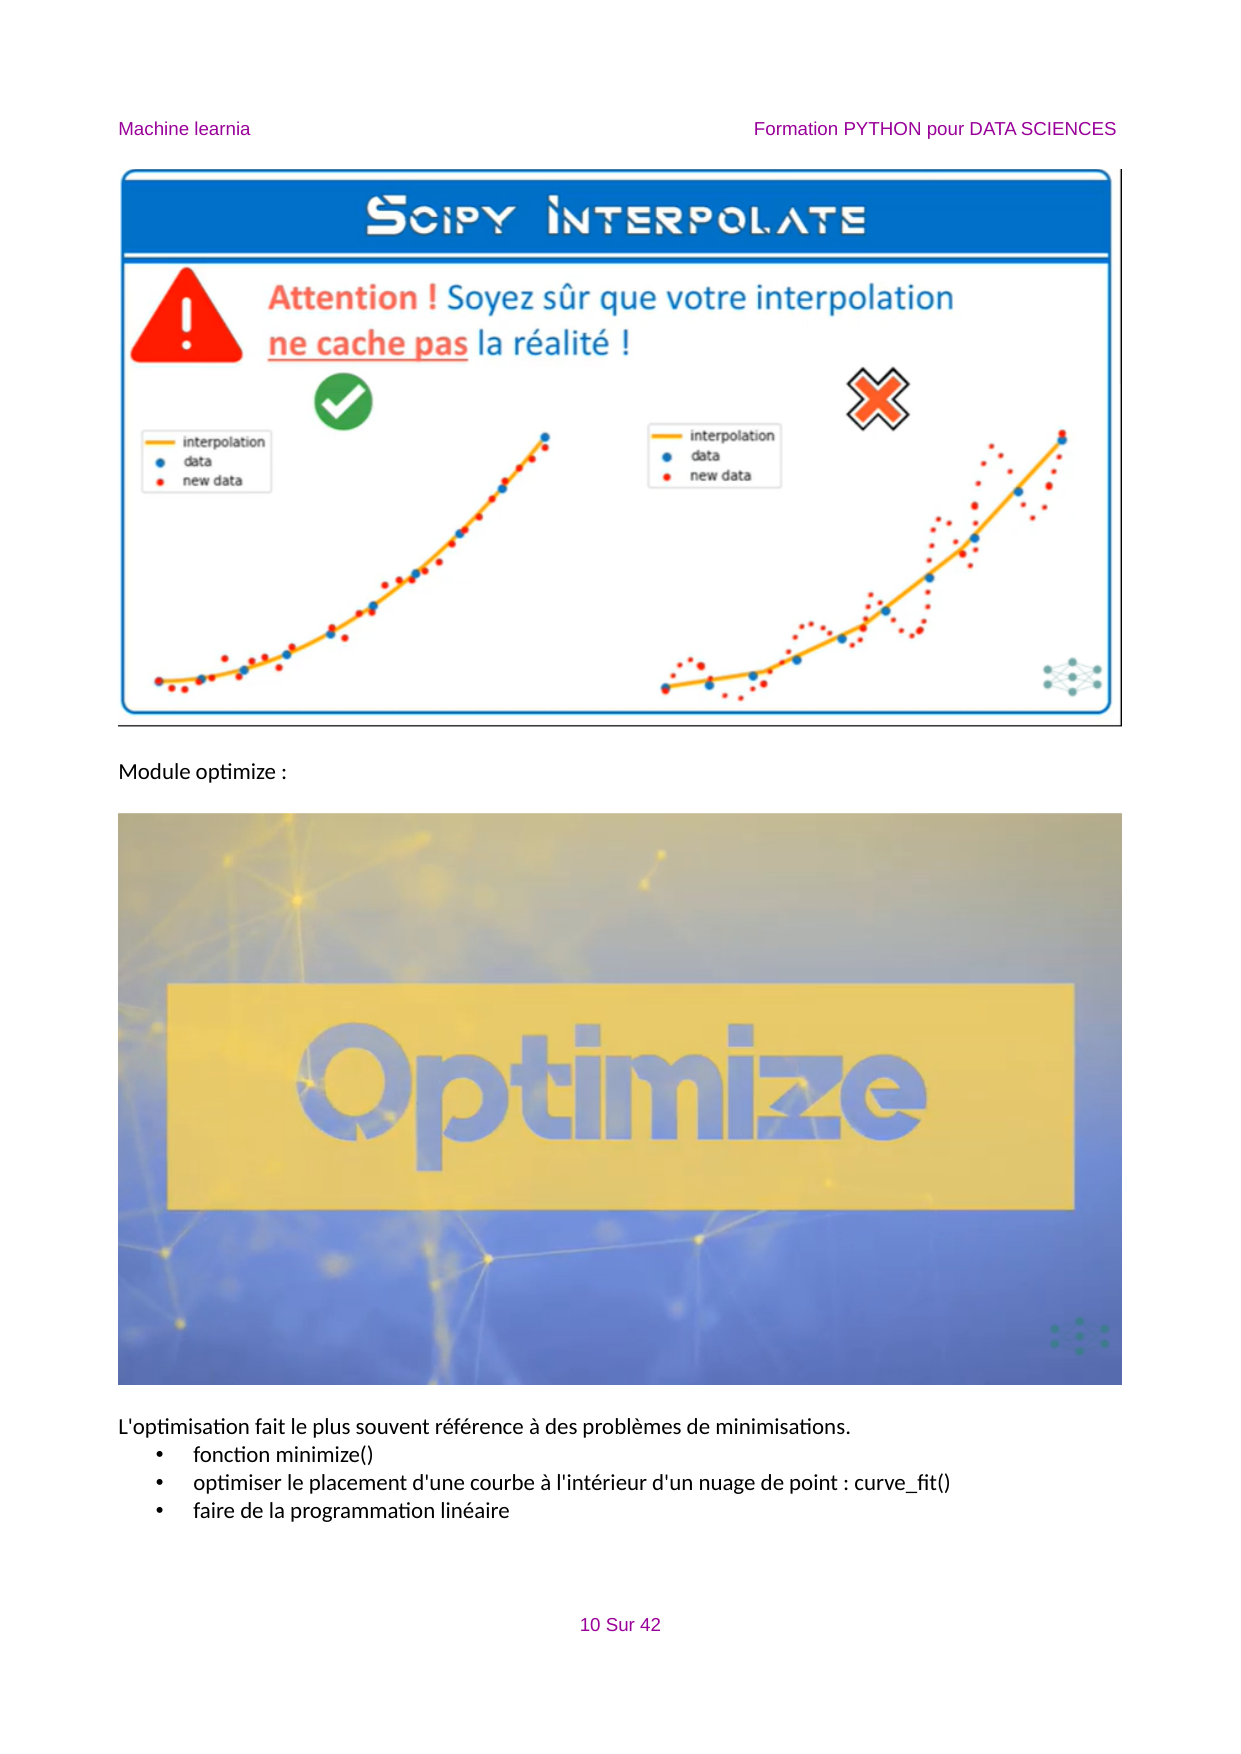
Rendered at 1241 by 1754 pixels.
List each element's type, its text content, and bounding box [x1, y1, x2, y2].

text L'optimisation fait le plus souvent référence à des problèmes de minimisations. [118, 1412, 1122, 1440]
list fonction minimize() [156, 1440, 1122, 1468]
picture [118, 813, 1122, 1385]
picture [118, 169, 1122, 729]
list optimiser le placement d'une courbe à l'intérieur d'un nuage de point : curve_fit() [156, 1468, 1122, 1496]
list faire de la programmation linéaire [156, 1496, 1122, 1524]
text Module optimize : [118, 757, 1122, 785]
